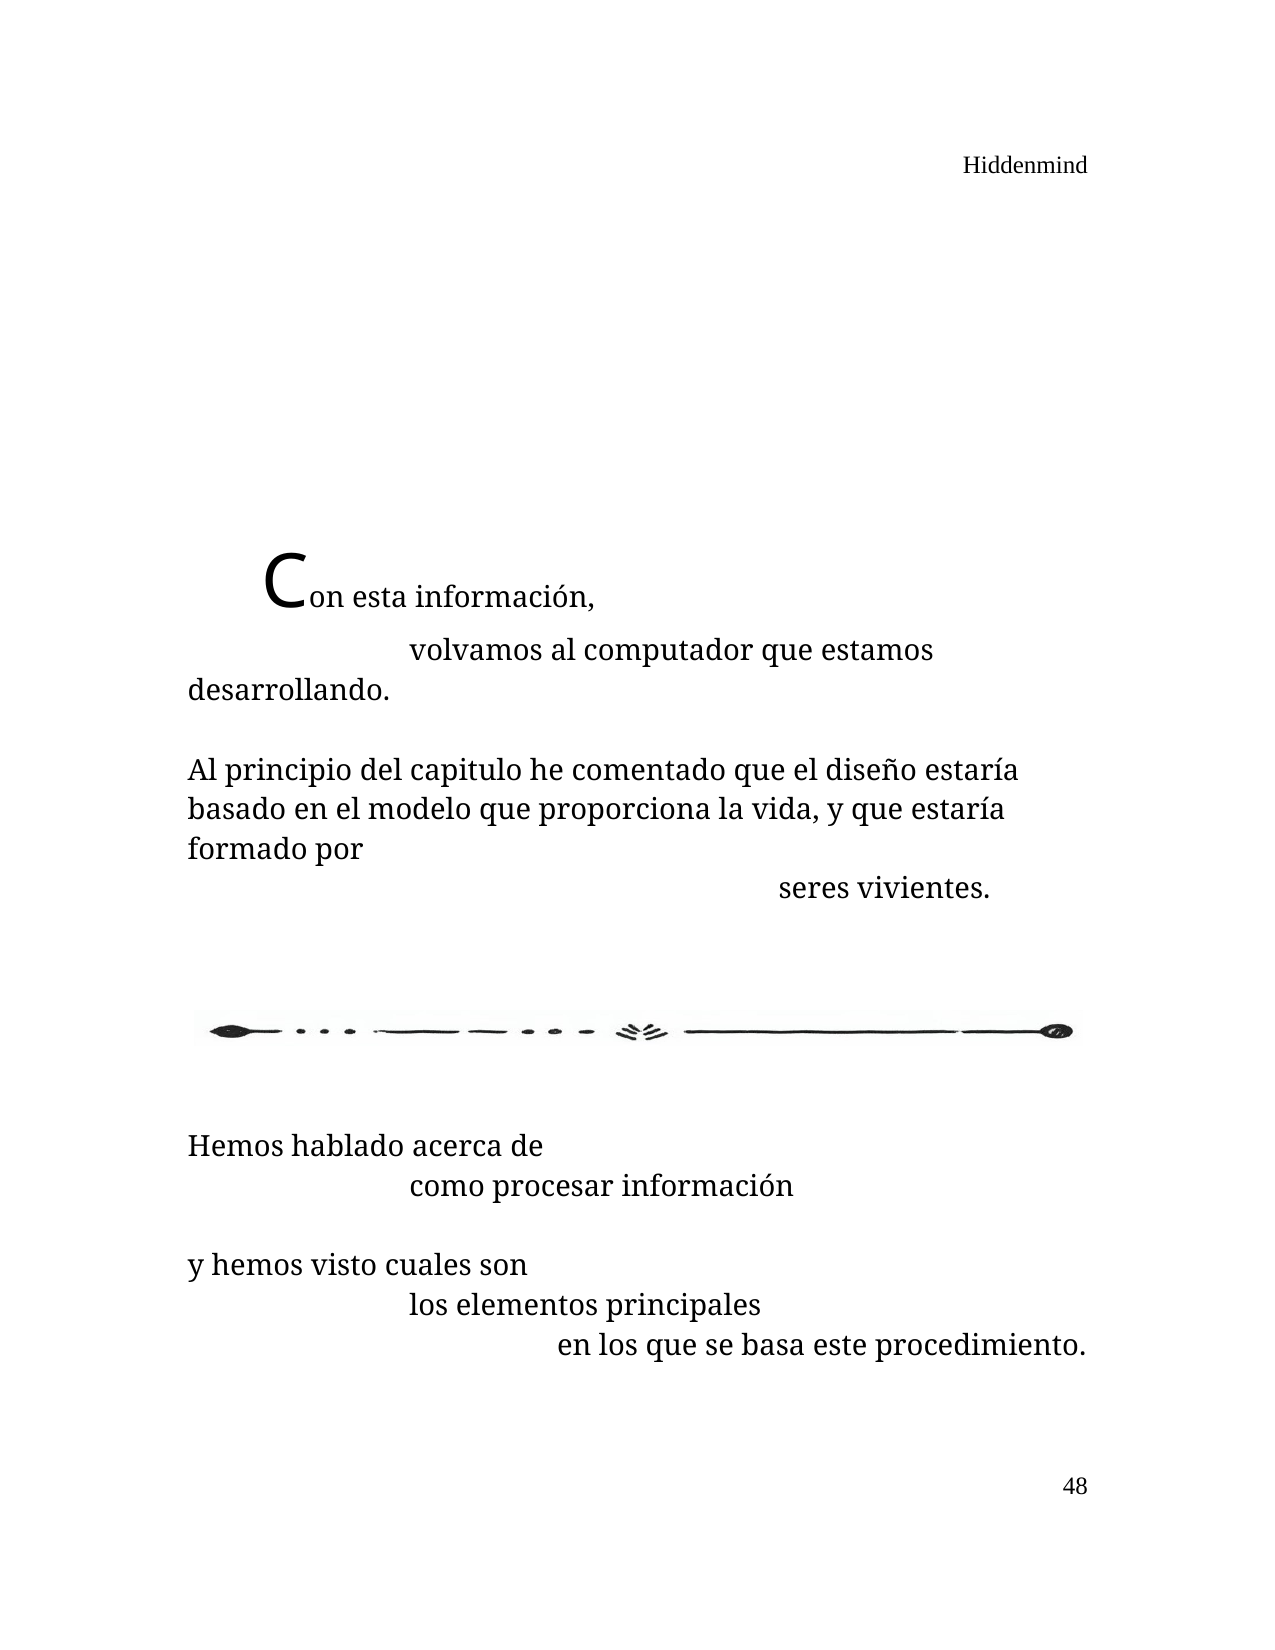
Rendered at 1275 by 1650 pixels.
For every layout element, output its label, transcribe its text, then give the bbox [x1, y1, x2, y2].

picture [193, 1010, 1083, 1046]
text en los que se basa este procedimiento. [187, 1324, 1087, 1364]
text y hemos visto cuales son [187, 1244, 1087, 1284]
text como procesar información [187, 1165, 1087, 1205]
text volvamos al computador que estamos desarrollando. [187, 630, 1087, 709]
text seres vivientes. [187, 868, 1087, 907]
text Con esta información, [187, 527, 1087, 630]
text Hemos hablado acerca de [187, 1126, 1087, 1165]
text los elementos principales [187, 1284, 1087, 1324]
text Al principio del capitulo he comentado que el diseño estaría basado en el modelo que proporciona la vida, y que estaría formado por [187, 749, 1087, 868]
